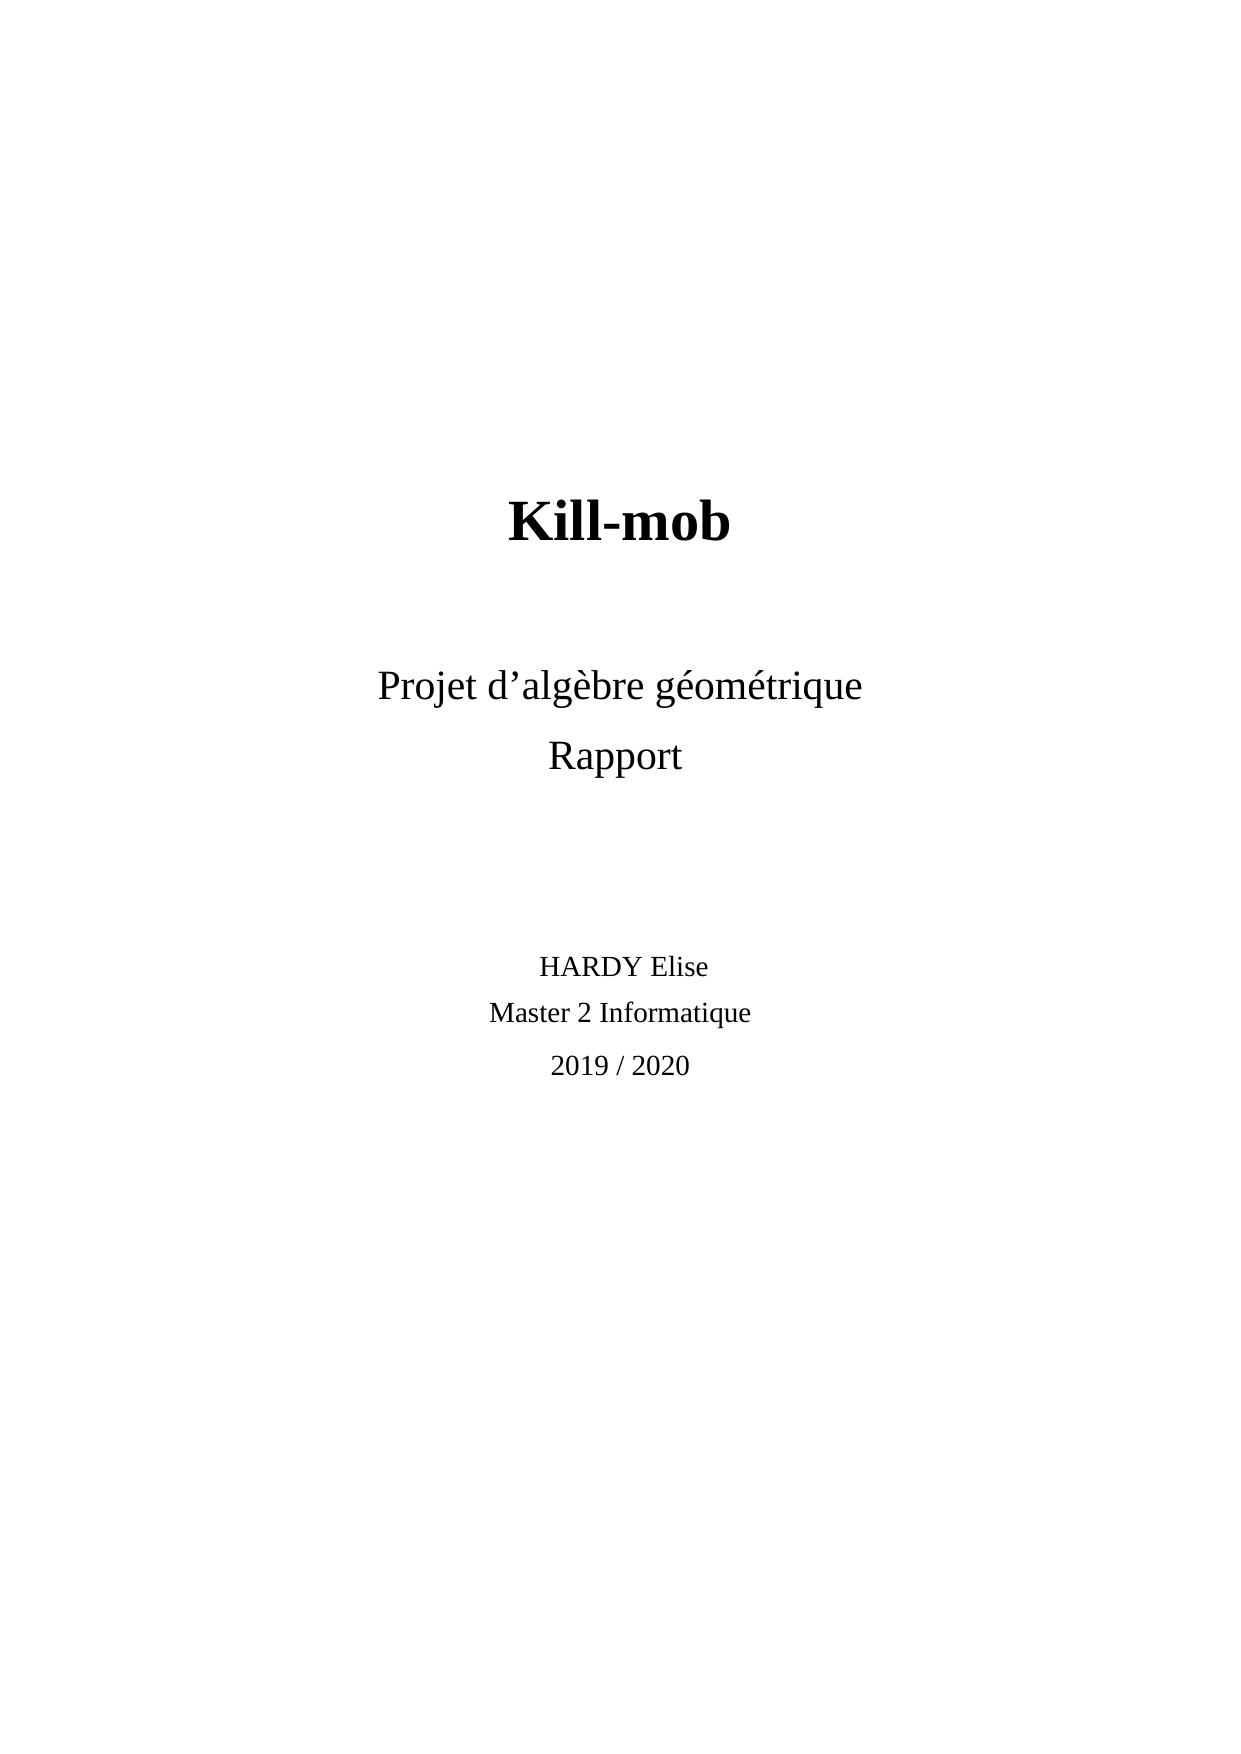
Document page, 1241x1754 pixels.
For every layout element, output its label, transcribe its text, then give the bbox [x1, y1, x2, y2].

text Projet d’algèbre géométrique [118, 661, 1122, 708]
text Master 2 Informatique [118, 995, 1122, 1028]
text Rapport [118, 730, 1122, 778]
subtitle HARDY Elise [118, 949, 1122, 982]
title Kill-mob [118, 486, 1122, 553]
text 2019 / 2020 [118, 1048, 1122, 1082]
